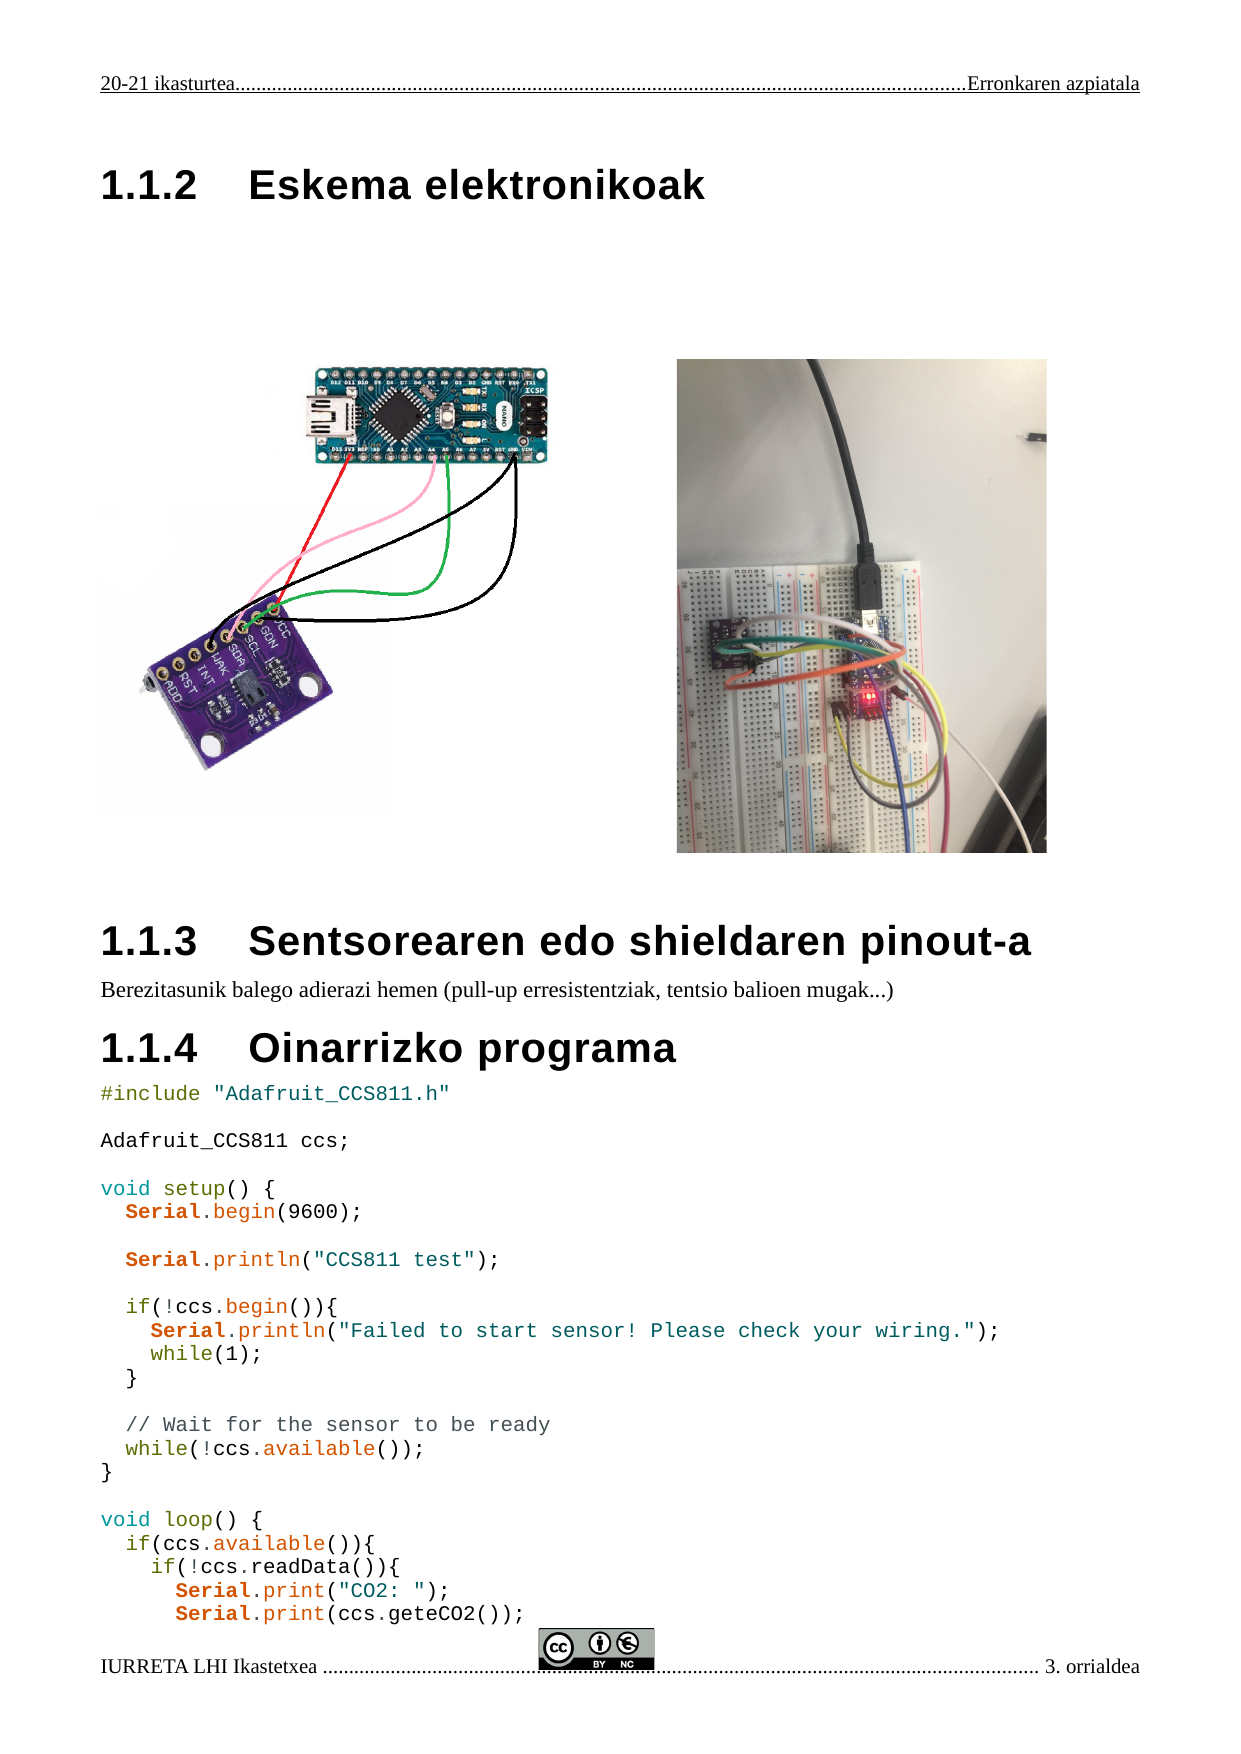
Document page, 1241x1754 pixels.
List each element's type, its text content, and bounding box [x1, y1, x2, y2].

text Adafruit_CCS811 ccs; [100, 1131, 1140, 1154]
text #include "Adafruit_CCS811.h" [100, 1083, 1140, 1107]
text Serial.println("CCS811 test"); [100, 1249, 1140, 1272]
text void setup() { [100, 1178, 1140, 1201]
text Serial.print("CO2: "); [100, 1580, 1140, 1603]
text while(!ccs.available()); [100, 1438, 1140, 1462]
picture [538, 1628, 655, 1670]
text void loop() { [100, 1509, 1140, 1532]
text } [100, 1367, 1140, 1391]
text while(1); [100, 1343, 1140, 1367]
text } [100, 1462, 1140, 1485]
picture [65, 233, 1047, 871]
text if(!ccs.begin()){ [100, 1296, 1140, 1320]
text // Wait for the sensor to be ready [100, 1414, 1140, 1438]
subtitle Sentsorearen edo shieldaren pinout-a [100, 916, 1140, 964]
subtitle Eskema elektronikoak [100, 160, 1140, 208]
text Serial.begin(9600); [100, 1201, 1140, 1225]
text if(!ccs.readData()){ [100, 1556, 1140, 1580]
text if(ccs.available()){ [100, 1532, 1140, 1556]
text Serial.print(ccs.geteCO2()); [100, 1603, 1140, 1627]
text Berezitasunik balego adierazi hemen (pull-up erresistentziak, tentsio balioen mugak...) [100, 976, 1140, 1002]
subtitle Oinarrizko programa [100, 1023, 1140, 1071]
text Serial.println("Failed to start sensor! Please check your wiring."); [100, 1320, 1140, 1343]
